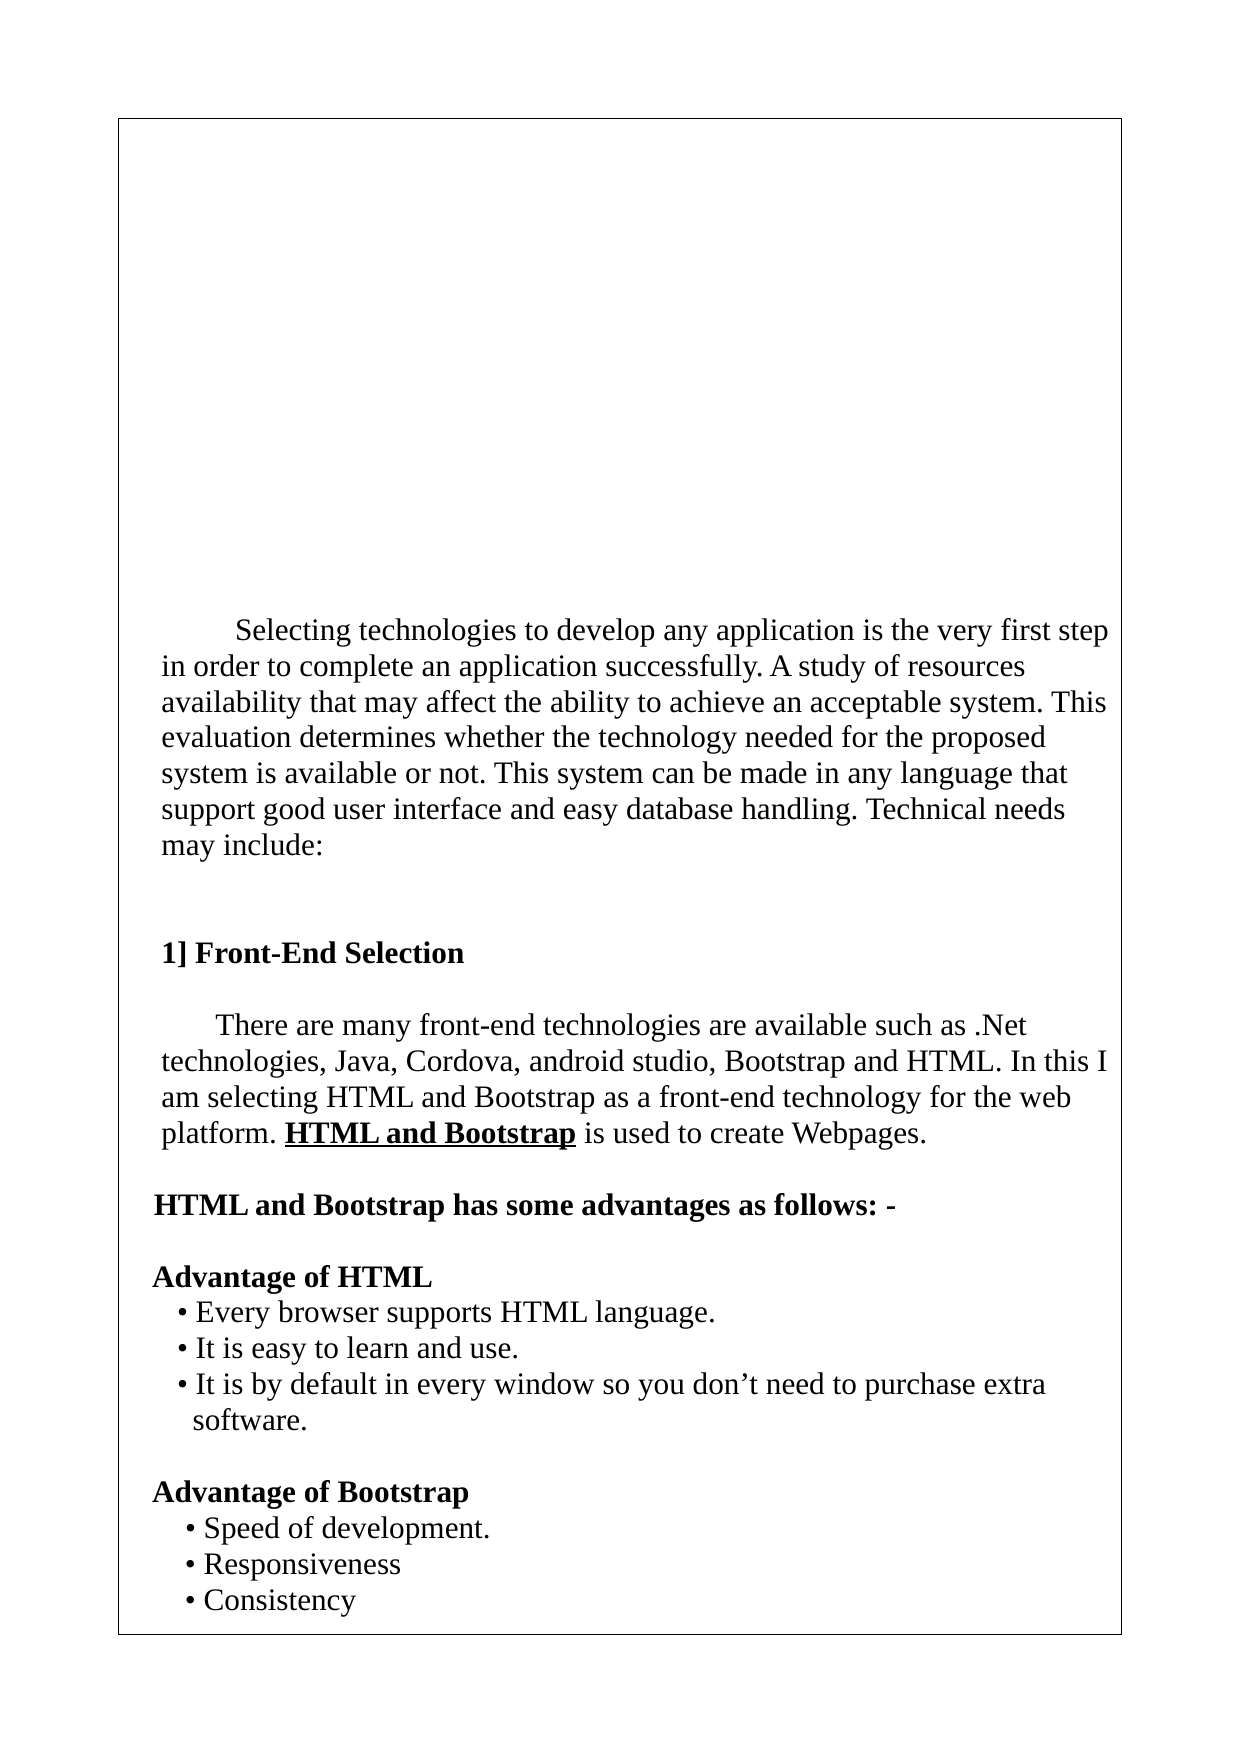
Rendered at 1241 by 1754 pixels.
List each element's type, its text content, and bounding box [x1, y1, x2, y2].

text support good user interface and easy database handling. Technical needs [122, 791, 1118, 827]
text There are many front-end technologies are available such as .Net [122, 1006, 1118, 1042]
text software. [122, 1402, 1118, 1437]
text • It is by default in every window so you don’t need to purchase extra [122, 1366, 1118, 1402]
text availability that may affect the ability to achieve an acceptable system. This [122, 683, 1118, 719]
text • Every browser supports HTML language. [122, 1294, 1118, 1330]
text am selecting HTML and Bootstrap as a front-end technology for the web [122, 1078, 1118, 1114]
text Advantage of HTML [122, 1258, 1118, 1294]
text Selecting technologies to develop any application is the very first step [122, 611, 1118, 647]
text Advantage of Bootstrap [122, 1473, 1118, 1509]
text • It is easy to learn and use. [122, 1330, 1118, 1366]
text may include: [122, 827, 1118, 862]
text • Speed of development. [122, 1509, 1118, 1545]
text technologies, Java, Cordova, android studio, Bootstrap and HTML. In this I [122, 1042, 1118, 1078]
text in order to complete an application successfully. A study of resources [122, 647, 1118, 683]
text HTML and Bootstrap has some advantages as follows: - [122, 1186, 1118, 1222]
text platform. HTML and Bootstrap is used to create Webpages. [122, 1114, 1118, 1150]
text • Responsiveness [122, 1545, 1118, 1581]
text system is available or not. This system can be made in any language that [122, 755, 1118, 791]
text evaluation determines whether the technology needed for the proposed [122, 719, 1118, 755]
text 1] Front-End Selection [122, 934, 1118, 970]
text • Consistency [122, 1581, 1118, 1617]
